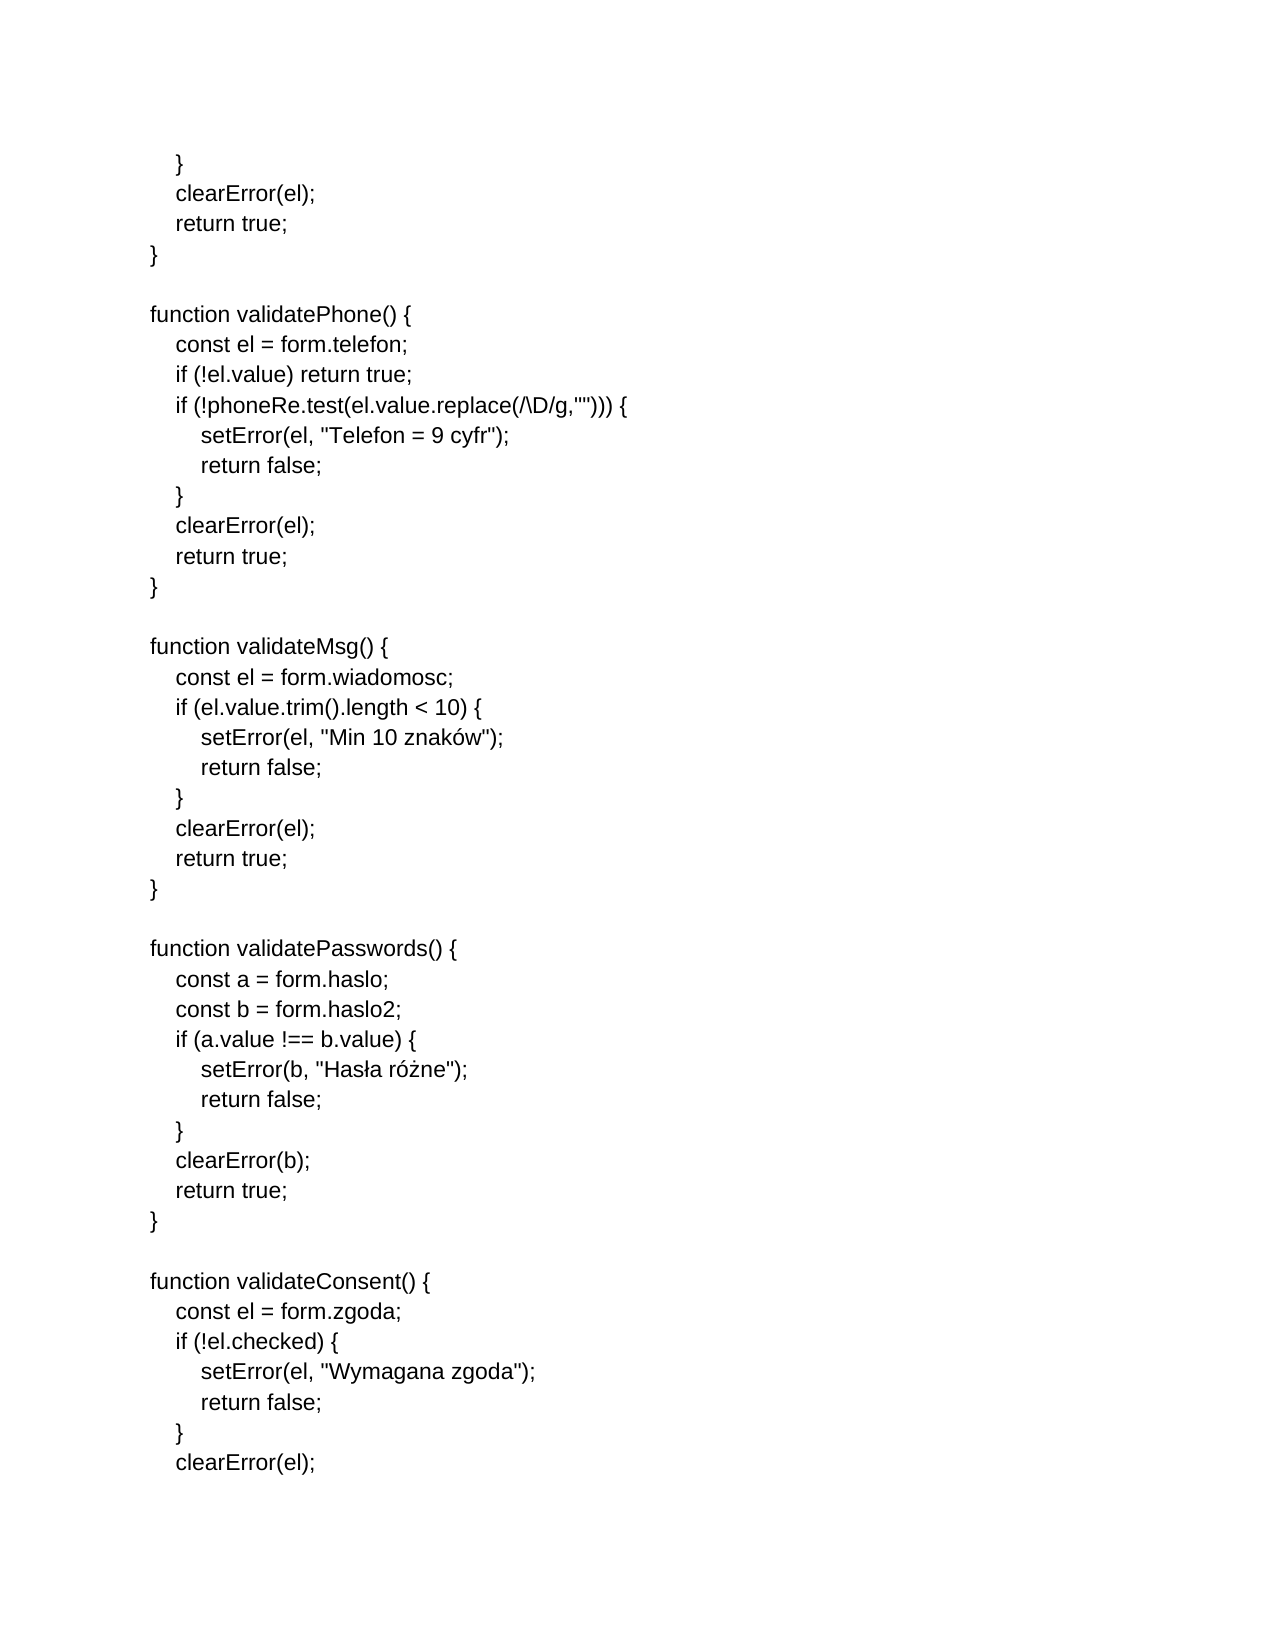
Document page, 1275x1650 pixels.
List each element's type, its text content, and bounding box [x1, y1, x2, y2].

text clearError(el); [150, 180, 1125, 207]
text return false; [150, 1086, 1125, 1113]
text return true; [150, 543, 1125, 569]
text setError(b, "Hasła różne"); [150, 1056, 1125, 1083]
text } [150, 573, 1125, 599]
text return false; [150, 452, 1125, 478]
text clearError(b); [150, 1147, 1125, 1173]
text function validatePasswords() { [150, 935, 1125, 962]
text if (!el.value) return true; [150, 361, 1125, 388]
text function validateMsg() { [150, 633, 1125, 660]
text clearError(el); [150, 512, 1125, 539]
text const b = form.haslo2; [150, 996, 1125, 1022]
text const el = form.wiadomosc; [150, 663, 1125, 690]
text return false; [150, 1388, 1125, 1415]
text } [150, 1207, 1125, 1234]
text const a = form.haslo; [150, 966, 1125, 992]
text if (!el.checked) { [150, 1328, 1125, 1354]
text const el = form.zgoda; [150, 1298, 1125, 1324]
text } [150, 875, 1125, 901]
text setError(el, "Min 10 znaków"); [150, 724, 1125, 750]
text clearError(el); [150, 1449, 1125, 1475]
text } [150, 1419, 1125, 1445]
text clearError(el); [150, 814, 1125, 841]
text function validatePhone() { [150, 301, 1125, 327]
text setError(el, "Telefon = 9 cyfr"); [150, 422, 1125, 448]
text return true; [150, 845, 1125, 871]
text if (a.value !== b.value) { [150, 1026, 1125, 1052]
text } [150, 482, 1125, 509]
text return true; [150, 210, 1125, 237]
text return true; [150, 1177, 1125, 1203]
text const el = form.telefon; [150, 331, 1125, 358]
text setError(el, "Wymagana zgoda"); [150, 1358, 1125, 1385]
text function validateConsent() { [150, 1268, 1125, 1294]
text } [150, 1117, 1125, 1143]
text if (el.value.trim().length < 10) { [150, 694, 1125, 720]
text return false; [150, 754, 1125, 781]
text } [150, 150, 1125, 176]
text } [150, 784, 1125, 811]
text } [150, 241, 1125, 267]
text if (!phoneRe.test(el.value.replace(/\D/g,""))) { [150, 392, 1125, 418]
